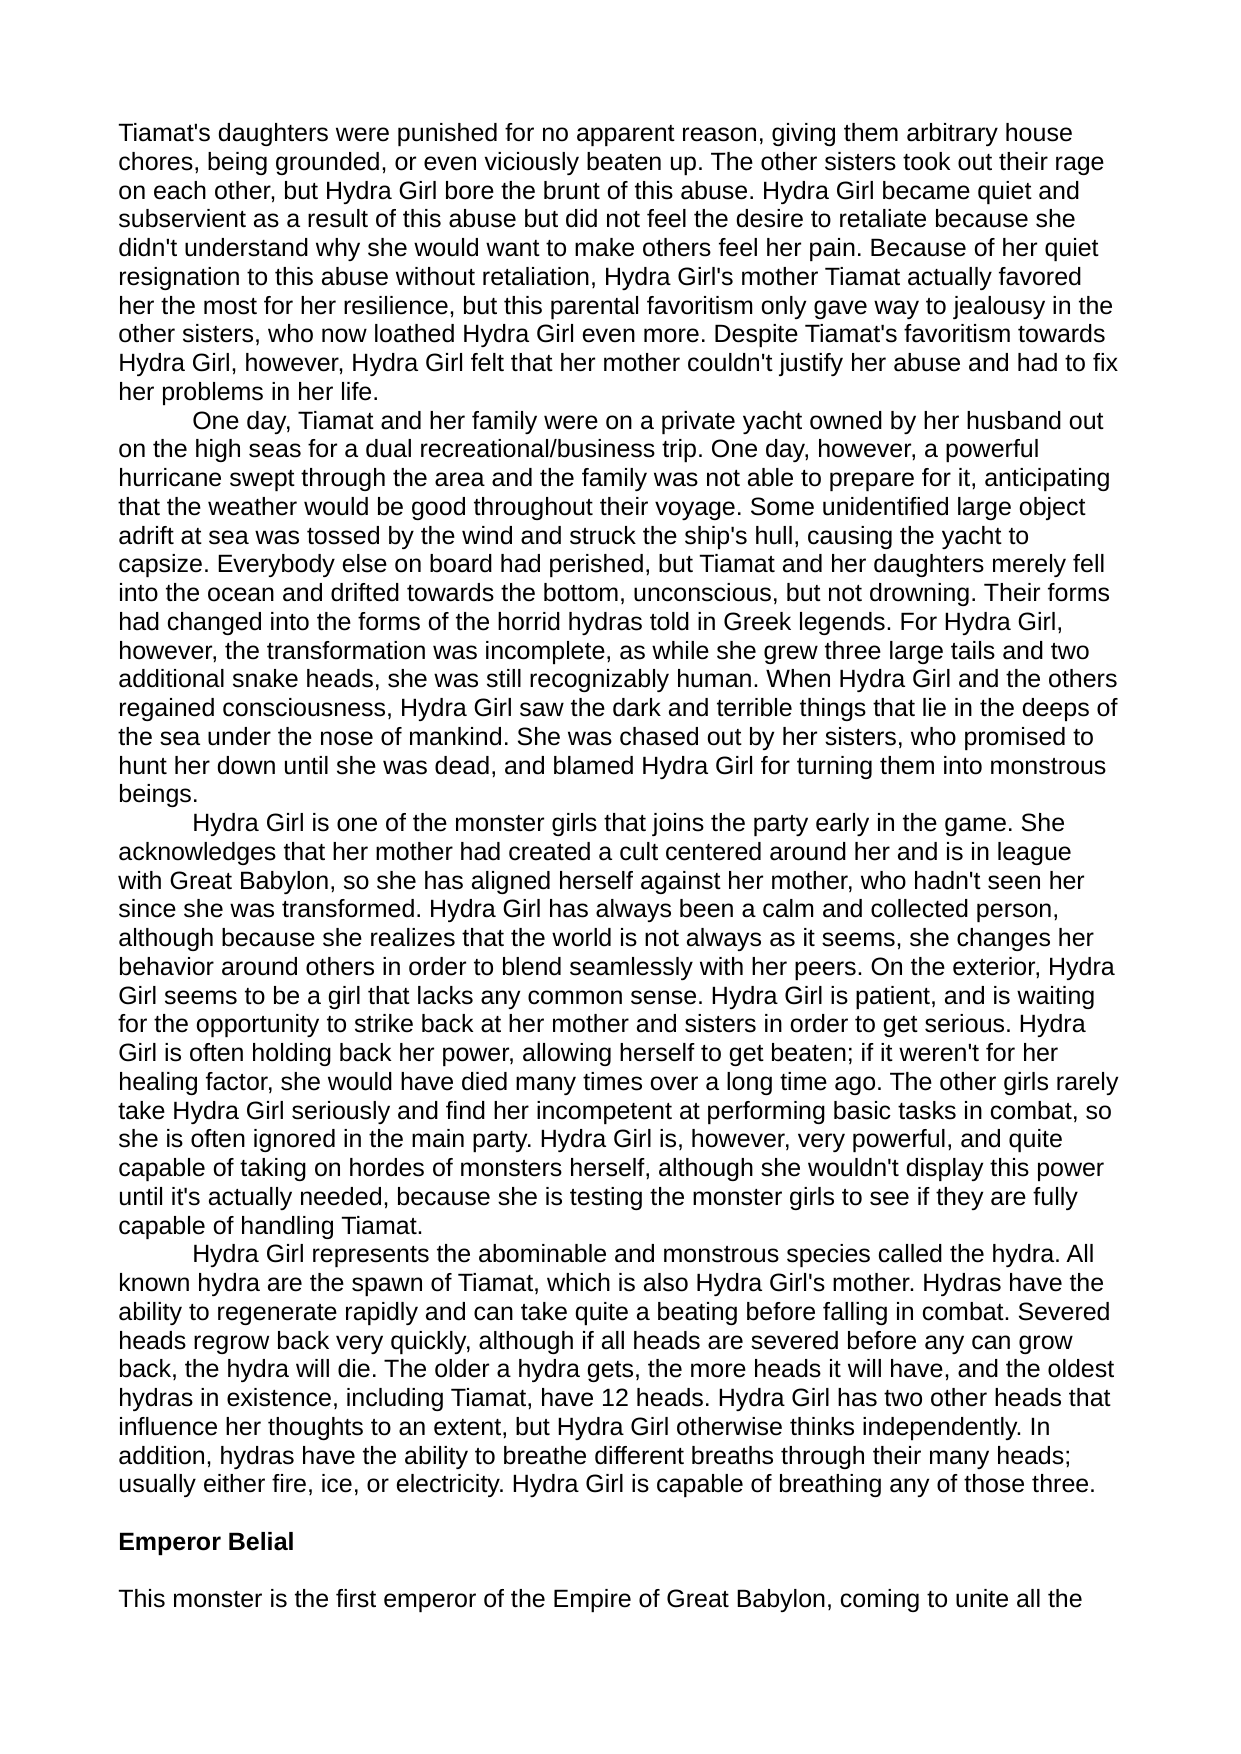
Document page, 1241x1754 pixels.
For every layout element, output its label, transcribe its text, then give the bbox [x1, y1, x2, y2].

text Hydra Girl represents the abominable and monstrous species called the hydra. All known hydra are the spawn of Tiamat, which is also Hydra Girl's mother. Hydras have the ability to regenerate rapidly and can take quite a beating before falling in combat. Severed heads regrow back very quickly, although if all heads are severed before any can grow back, the hydra will die. The older a hydra gets, the more heads it will have, and the oldest hydras in existence, including Tiamat, have 12 heads. Hydra Girl has two other heads that influence her thoughts to an extent, but Hydra Girl otherwise thinks independently. In addition, hydras have the ability to breathe different breaths through their many heads; usually either fire, ice, or electricity. Hydra Girl is capable of breathing any of those three. [118, 1239, 1122, 1498]
text Emperor Belial [118, 1527, 1122, 1556]
text This monster is the first emperor of the Empire of Great Babylon, coming to unite all the [118, 1584, 1122, 1613]
text One day, Tiamat and her family were on a private yacht owned by her husband out on the high seas for a dual recreational/business trip. One day, however, a powerful hurricane swept through the area and the family was not able to prepare for it, anticipating that the weather would be good throughout their voyage. Some unidentified large object adrift at sea was tossed by the wind and struck the ship's hull, causing the yacht to capsize. Everybody else on board had perished, but Tiamat and her daughters merely fell into the ocean and drifted towards the bottom, unconscious, but not drowning. Their forms had changed into the forms of the horrid hydras told in Greek legends. For Hydra Girl, however, the transformation was incomplete, as while she grew three large tails and two additional snake heads, she was still recognizably human. When Hydra Girl and the others regained consciousness, Hydra Girl saw the dark and terrible things that lie in the deeps of the sea under the nose of mankind. She was chased out by her sisters, who promised to hunt her down until she was dead, and blamed Hydra Girl for turning them into monstrous beings. [118, 406, 1122, 808]
text Hydra Girl is one of the monster girls that joins the party early in the game. She acknowledges that her mother had created a cult centered around her and is in league with Great Babylon, so she has aligned herself against her mother, who hadn't seen her since she was transformed. Hydra Girl has always been a calm and collected person, although because she realizes that the world is not always as it seems, she changes her behavior around others in order to blend seamlessly with her peers. On the exterior, Hydra Girl seems to be a girl that lacks any common sense. Hydra Girl is patient, and is waiting for the opportunity to strike back at her mother and sisters in order to get serious. Hydra Girl is often holding back her power, allowing herself to get beaten; if it weren't for her healing factor, she would have died many times over a long time ago. The other girls rarely take Hydra Girl seriously and find her incompetent at performing basic tasks in combat, so she is often ignored in the main party. Hydra Girl is, however, very powerful, and quite capable of taking on hordes of monsters herself, although she wouldn't display this power until it's actually needed, because she is testing the monster girls to see if they are fully capable of handling Tiamat. [118, 808, 1122, 1239]
text Tiamat's daughters were punished for no apparent reason, giving them arbitrary house chores, being grounded, or even viciously beaten up. The other sisters took out their rage on each other, but Hydra Girl bore the brunt of this abuse. Hydra Girl became quiet and subservient as a result of this abuse but did not feel the desire to retaliate because she didn't understand why she would want to make others feel her pain. Because of her quiet resignation to this abuse without retaliation, Hydra Girl's mother Tiamat actually favored her the most for her resilience, but this parental favoritism only gave way to jealousy in the other sisters, who now loathed Hydra Girl even more. Despite Tiamat's favoritism towards Hydra Girl, however, Hydra Girl felt that her mother couldn't justify her abuse and had to fix her problems in her life. [118, 118, 1122, 406]
